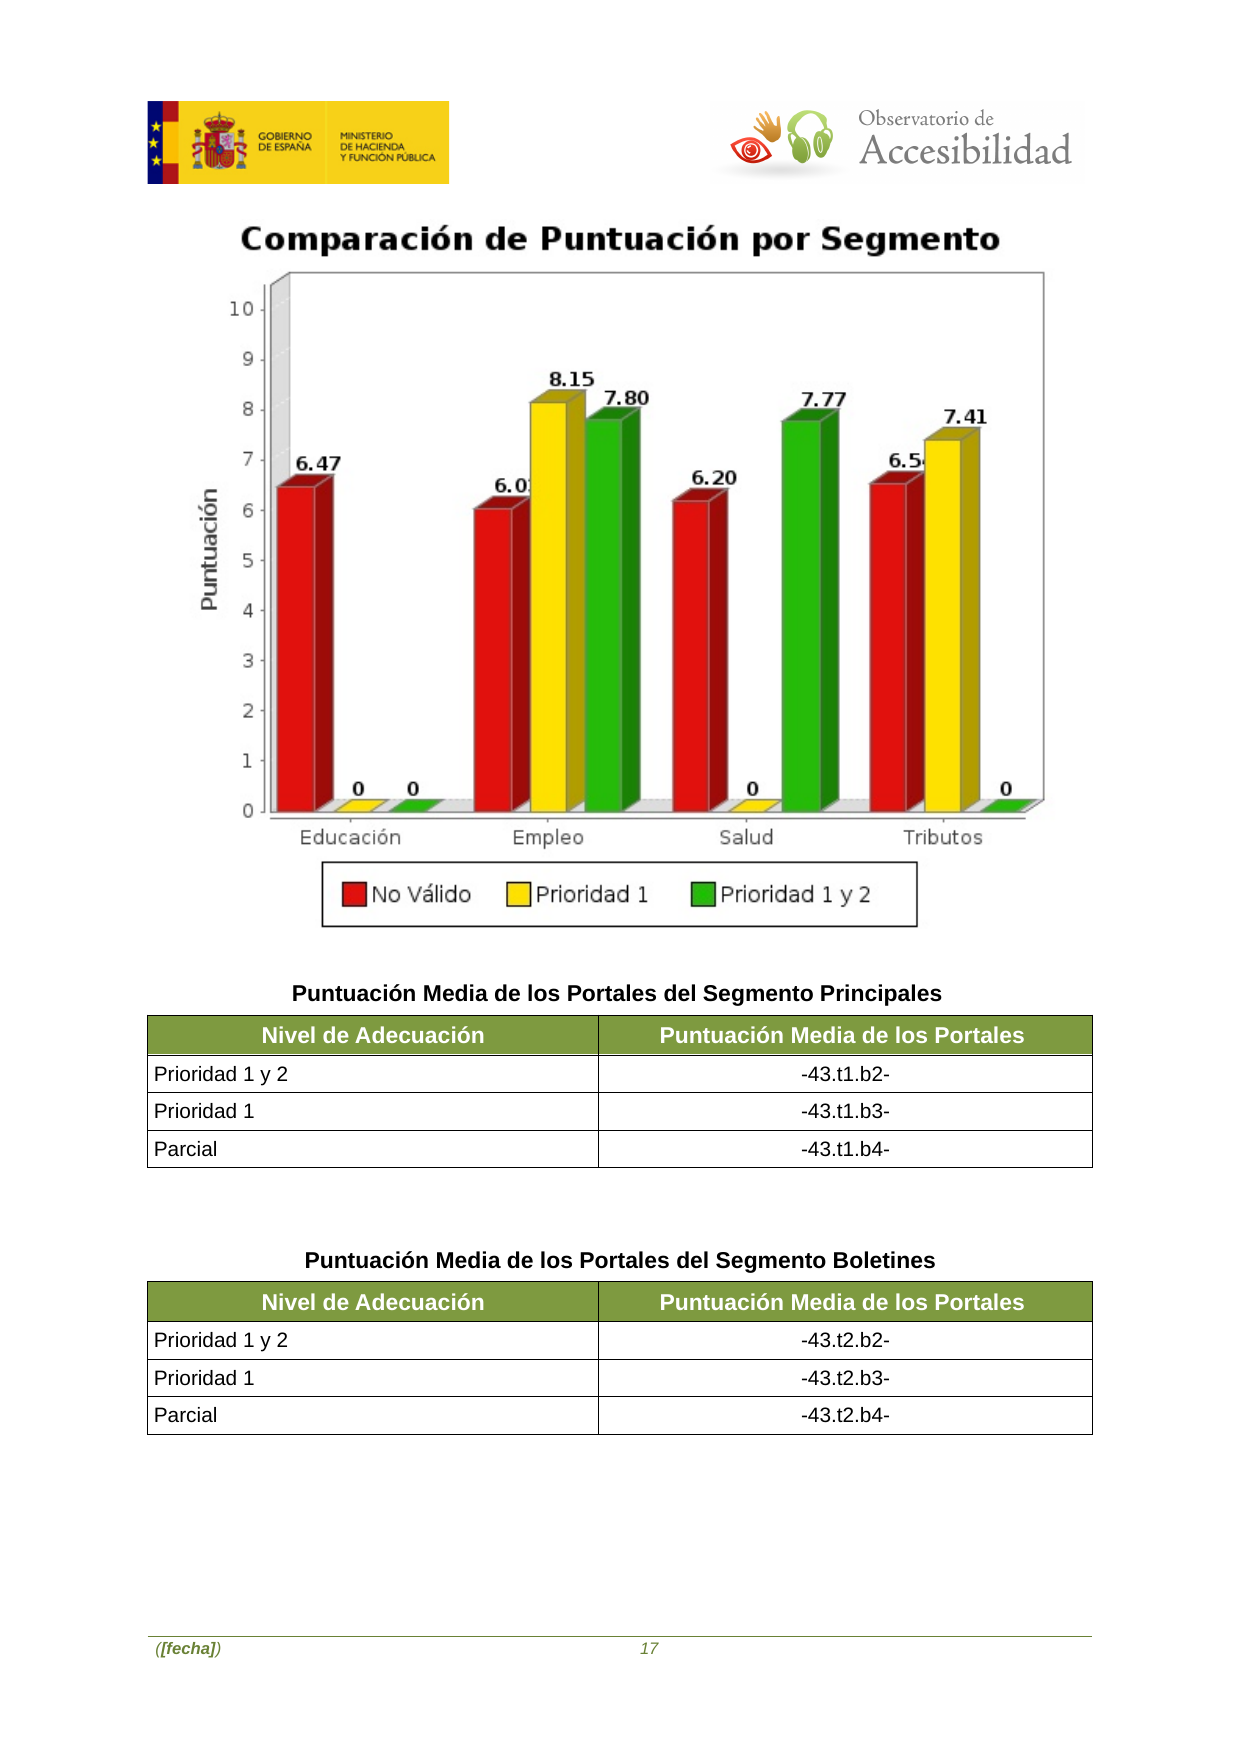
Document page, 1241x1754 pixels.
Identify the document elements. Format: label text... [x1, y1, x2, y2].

table_cell Parcial [148, 1397, 598, 1433]
table_cell Prioridad 1 y 2 [148, 1056, 598, 1092]
picture [178, 219, 1062, 929]
table_cell -43.t1.b3- [599, 1093, 1092, 1129]
table_cell Prioridad 1 y 2 [148, 1322, 598, 1358]
table_cell Parcial [148, 1131, 598, 1167]
text Puntuación Media de los Portales del Segmento Boletines [148, 1247, 1092, 1273]
table_cell -43.t1.b4- [599, 1131, 1092, 1167]
table_header Nivel de Adecuación [148, 1016, 598, 1054]
picture [147, 101, 450, 184]
table_cell Prioridad 1 [148, 1093, 598, 1129]
table_header Nivel de Adecuación [148, 1282, 598, 1321]
table_cell -43.t2.b3- [599, 1360, 1092, 1396]
table_header Puntuación Media de los Portales [599, 1016, 1092, 1054]
picture [710, 101, 1086, 184]
table_cell -43.t1.b2- [599, 1056, 1092, 1092]
text Puntuación Media de los Portales del Segmento Principales [148, 980, 1092, 1007]
text [1062, 220, 1092, 929]
table_cell Prioridad 1 [148, 1360, 598, 1396]
table_header Puntuación Media de los Portales [599, 1282, 1092, 1321]
table_cell -43.t2.b2- [599, 1322, 1092, 1358]
table_cell -43.t2.b4- [599, 1397, 1092, 1433]
text [148, 220, 178, 929]
